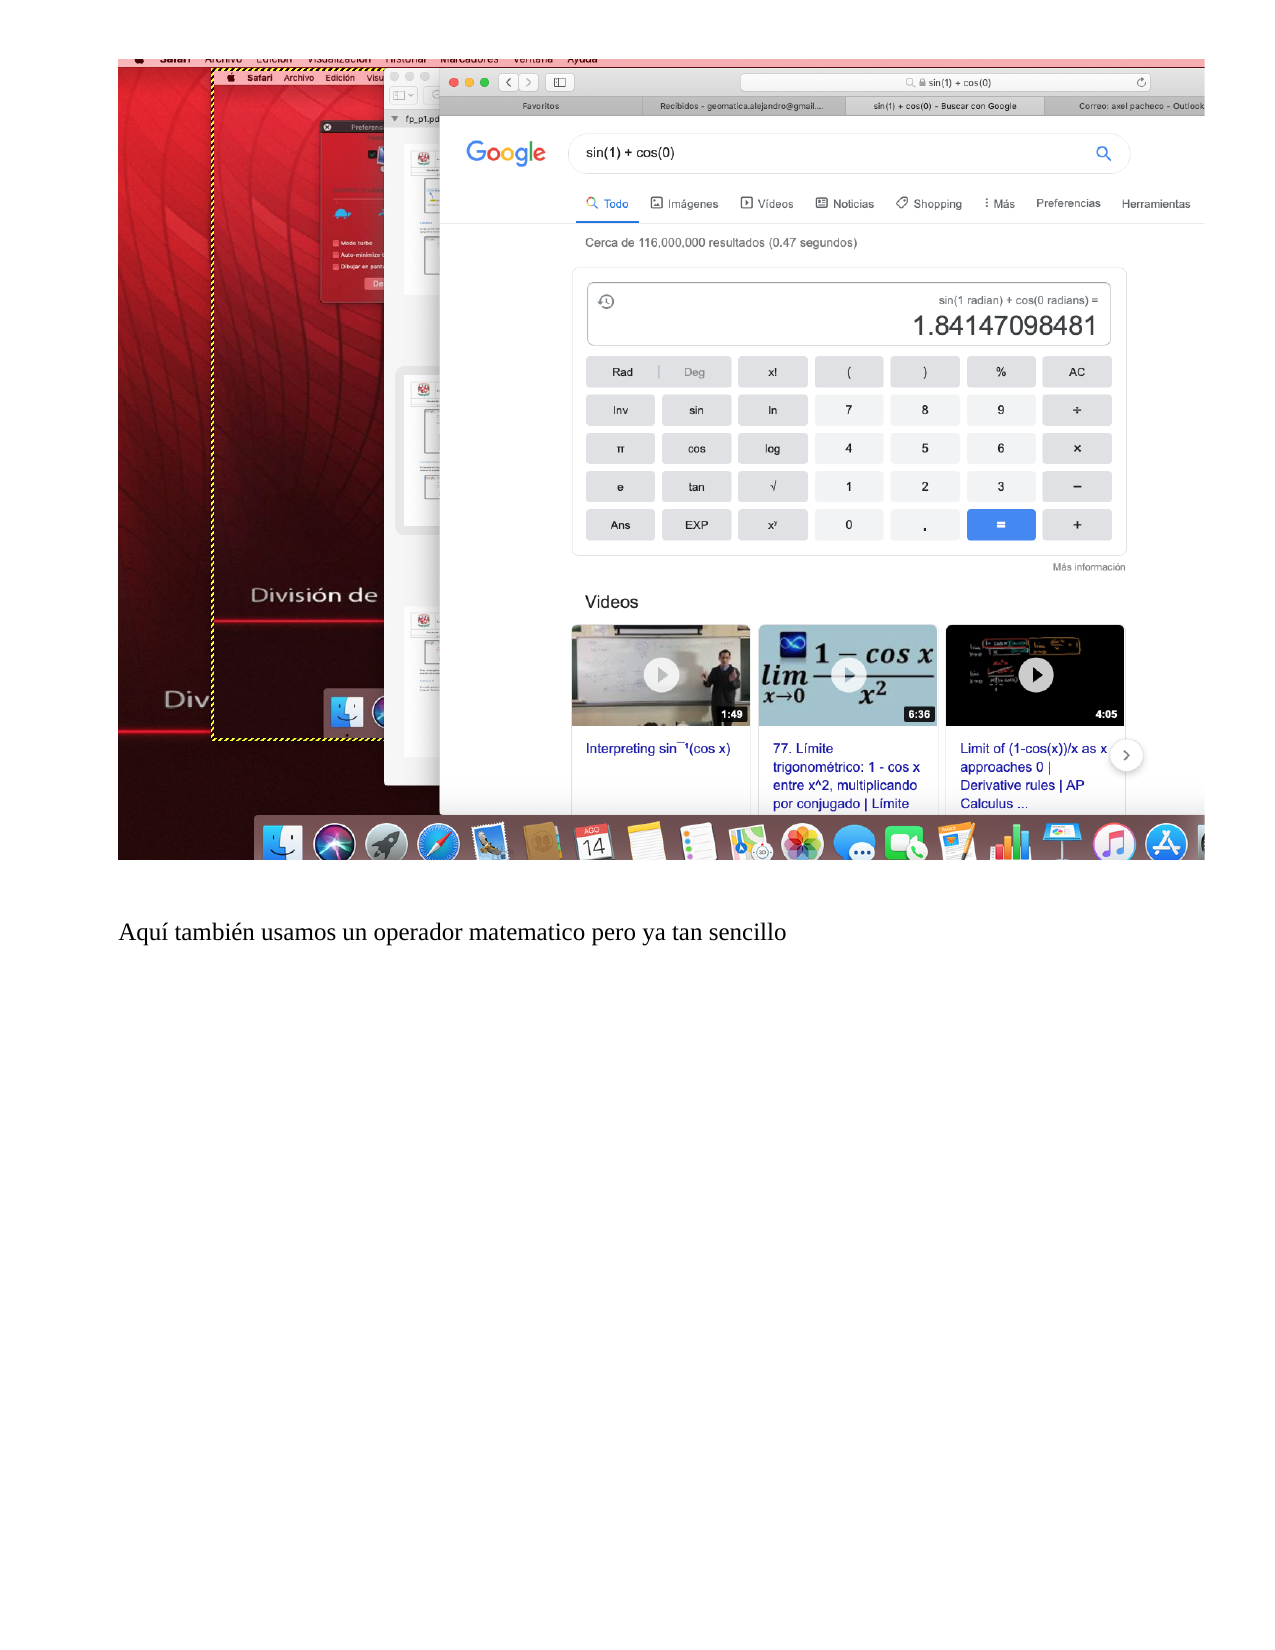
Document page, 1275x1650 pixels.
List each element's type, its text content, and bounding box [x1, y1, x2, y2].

text Aquí también usamos un operador matematico pero ya tan sencillo [118, 917, 1205, 946]
